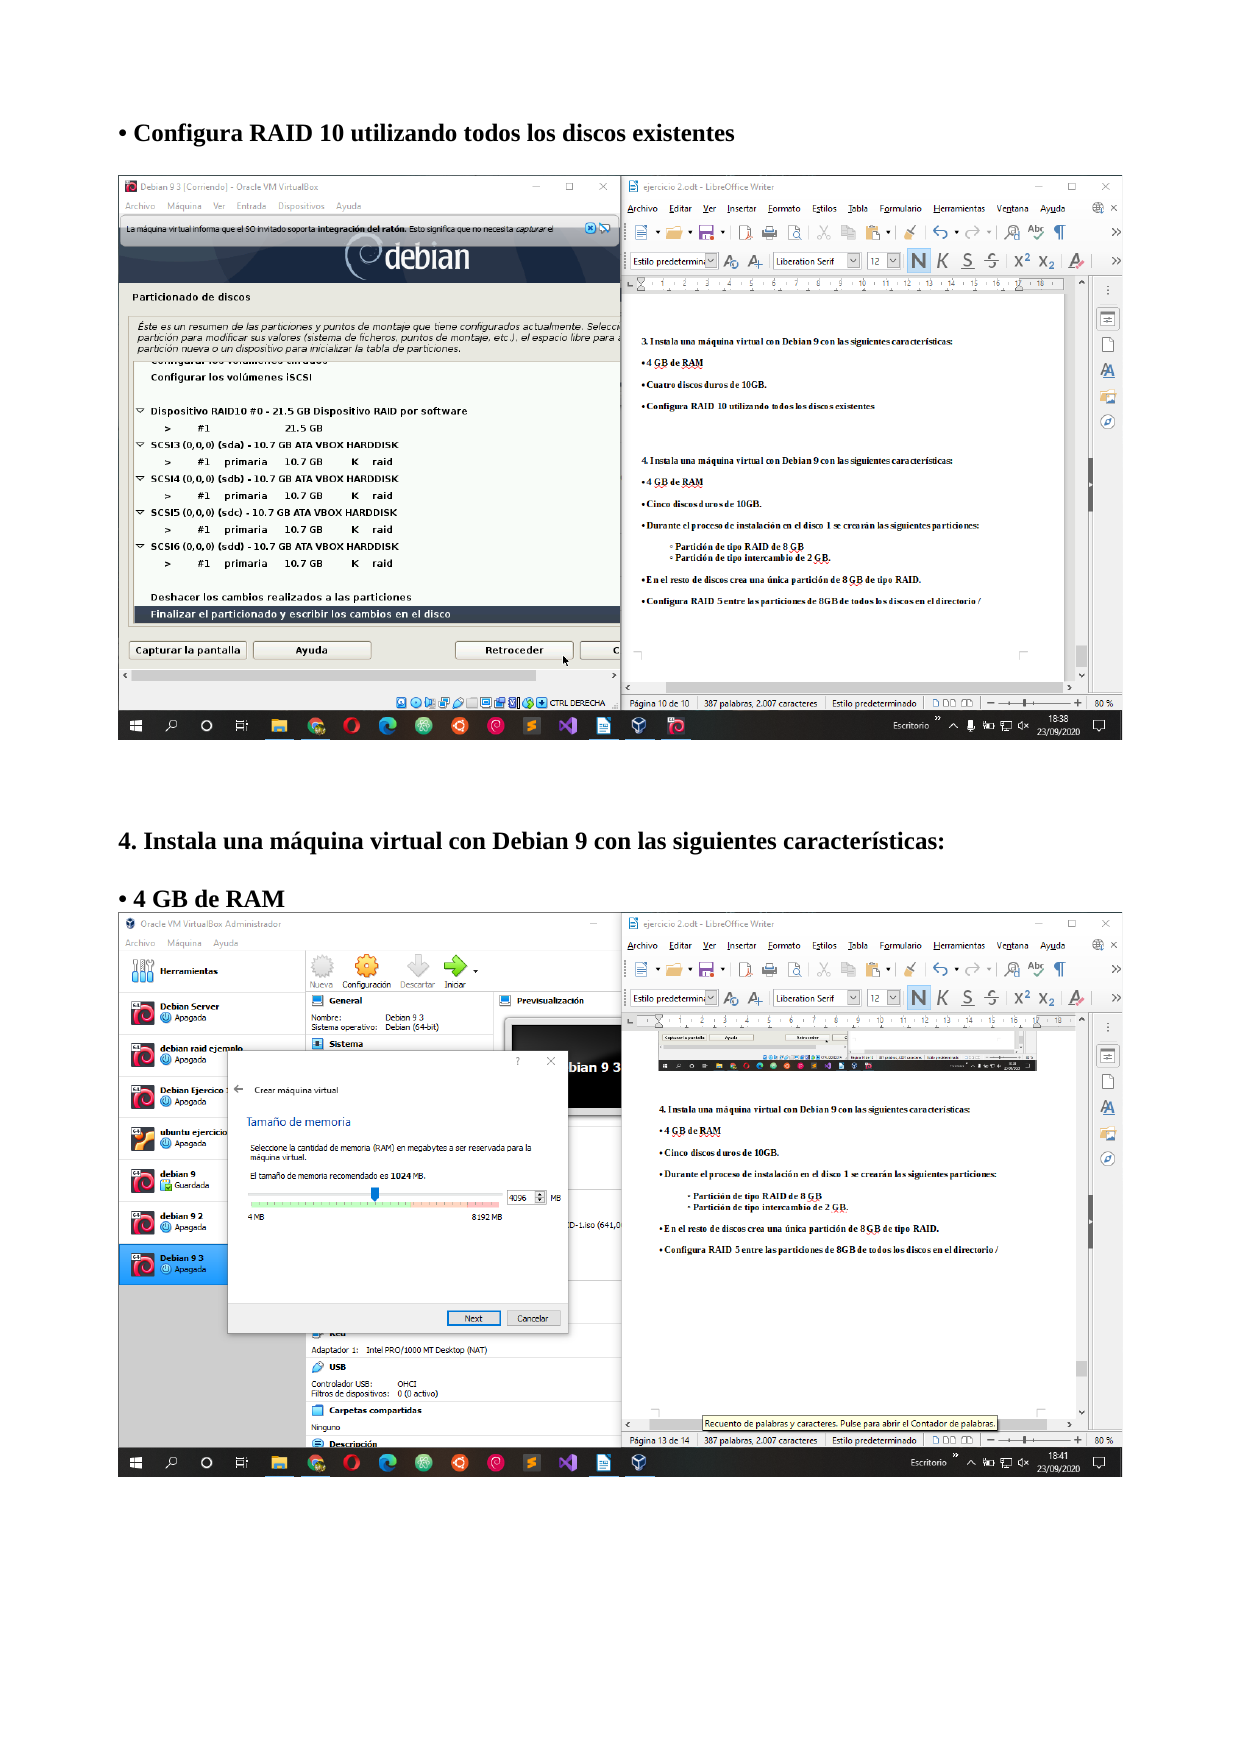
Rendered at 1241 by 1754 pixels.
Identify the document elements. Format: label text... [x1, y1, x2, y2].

text • 4 GB de RAM [118, 884, 1122, 912]
text 4. Instala una máquina virtual con Debian 9 con las siguientes características: [118, 826, 1122, 855]
picture [118, 175, 1123, 740]
text • Configura RAID 10 utilizando todos los discos existentes [118, 118, 1122, 147]
picture [118, 912, 1123, 1477]
